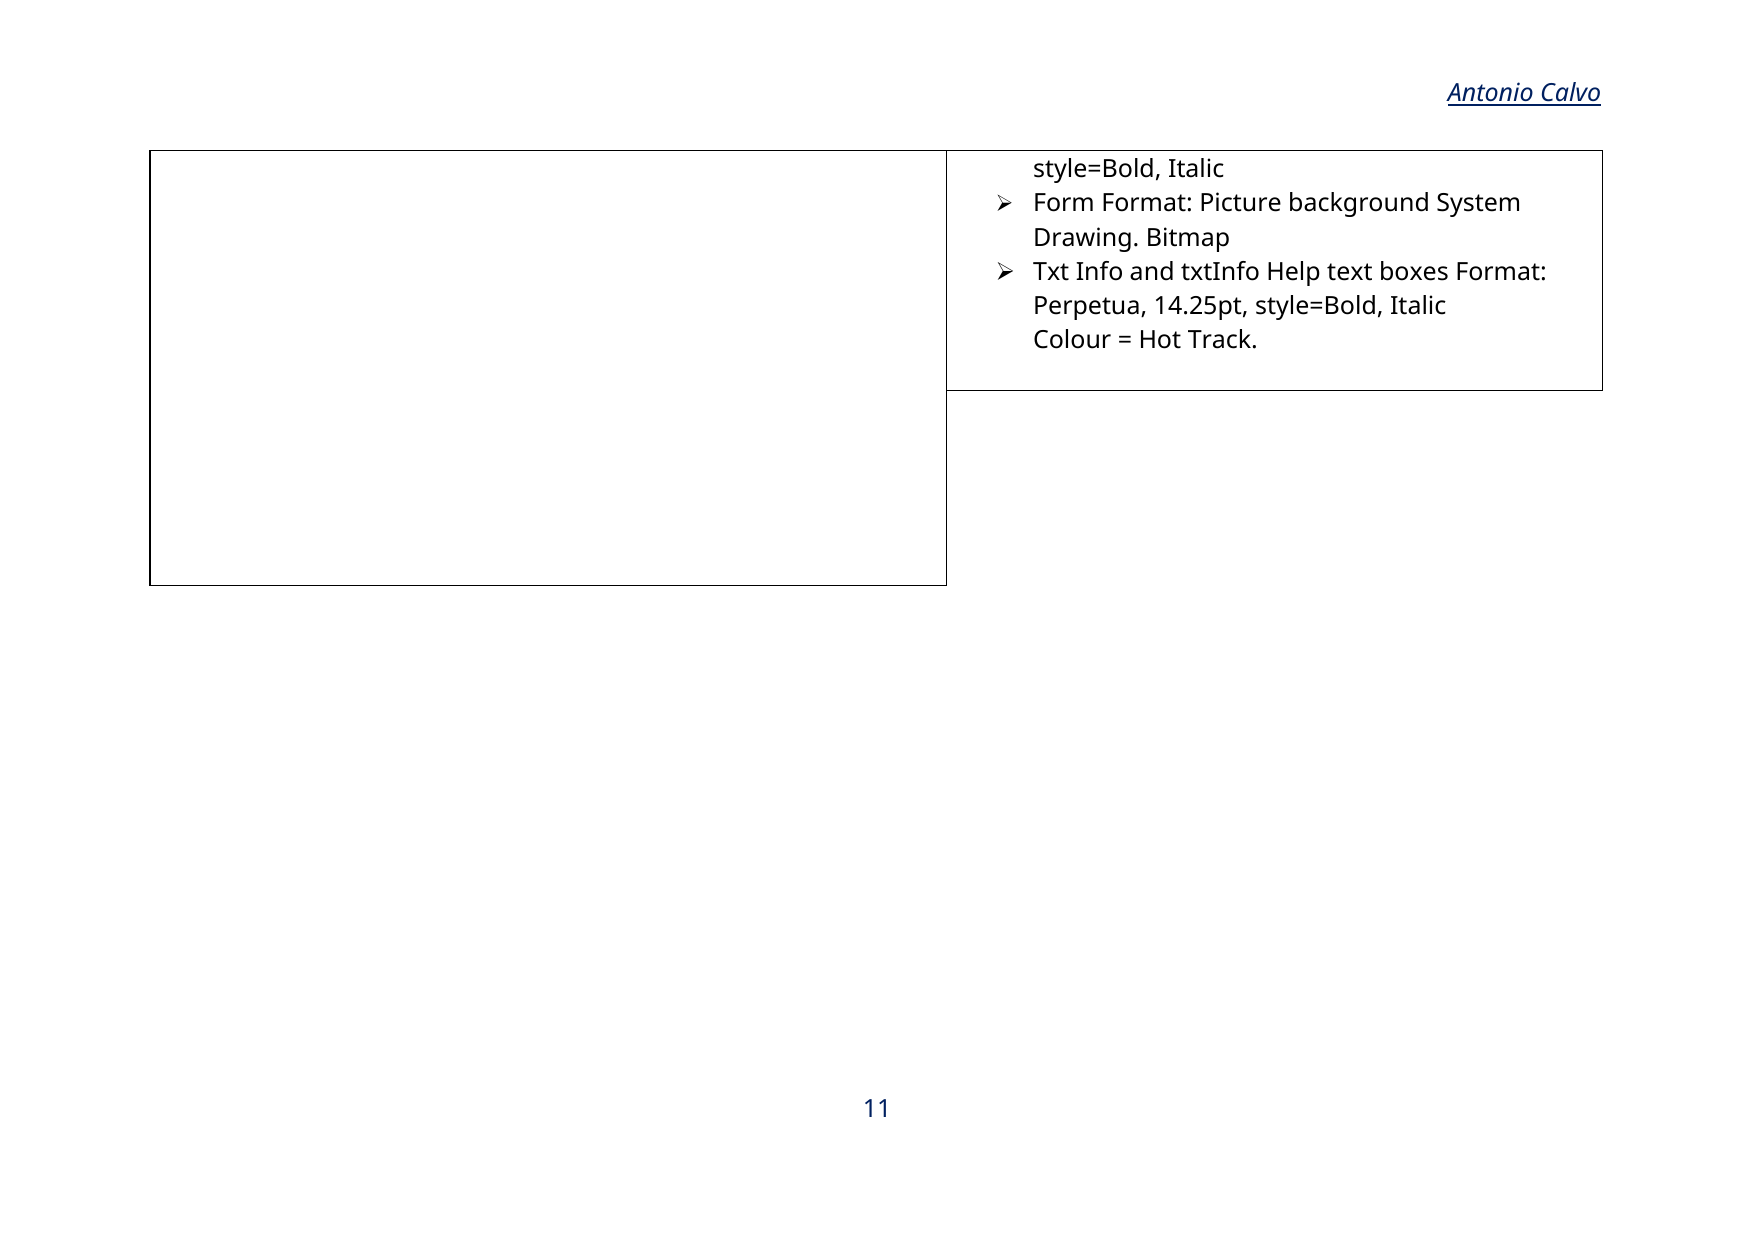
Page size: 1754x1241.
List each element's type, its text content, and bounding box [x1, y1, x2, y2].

table_cell [1186, 391, 1298, 585]
table_cell style=Bold, Italic Form Format: Picture background System Drawing. Bitmap Txt Info and txtInfo Help text boxes Format: Perpetua, 14.25pt, style=Bold, Italic Colour = Hot Track. [947, 151, 1602, 389]
table_cell [947, 391, 1186, 585]
table_cell [151, 151, 946, 585]
table_cell [1298, 391, 1603, 585]
